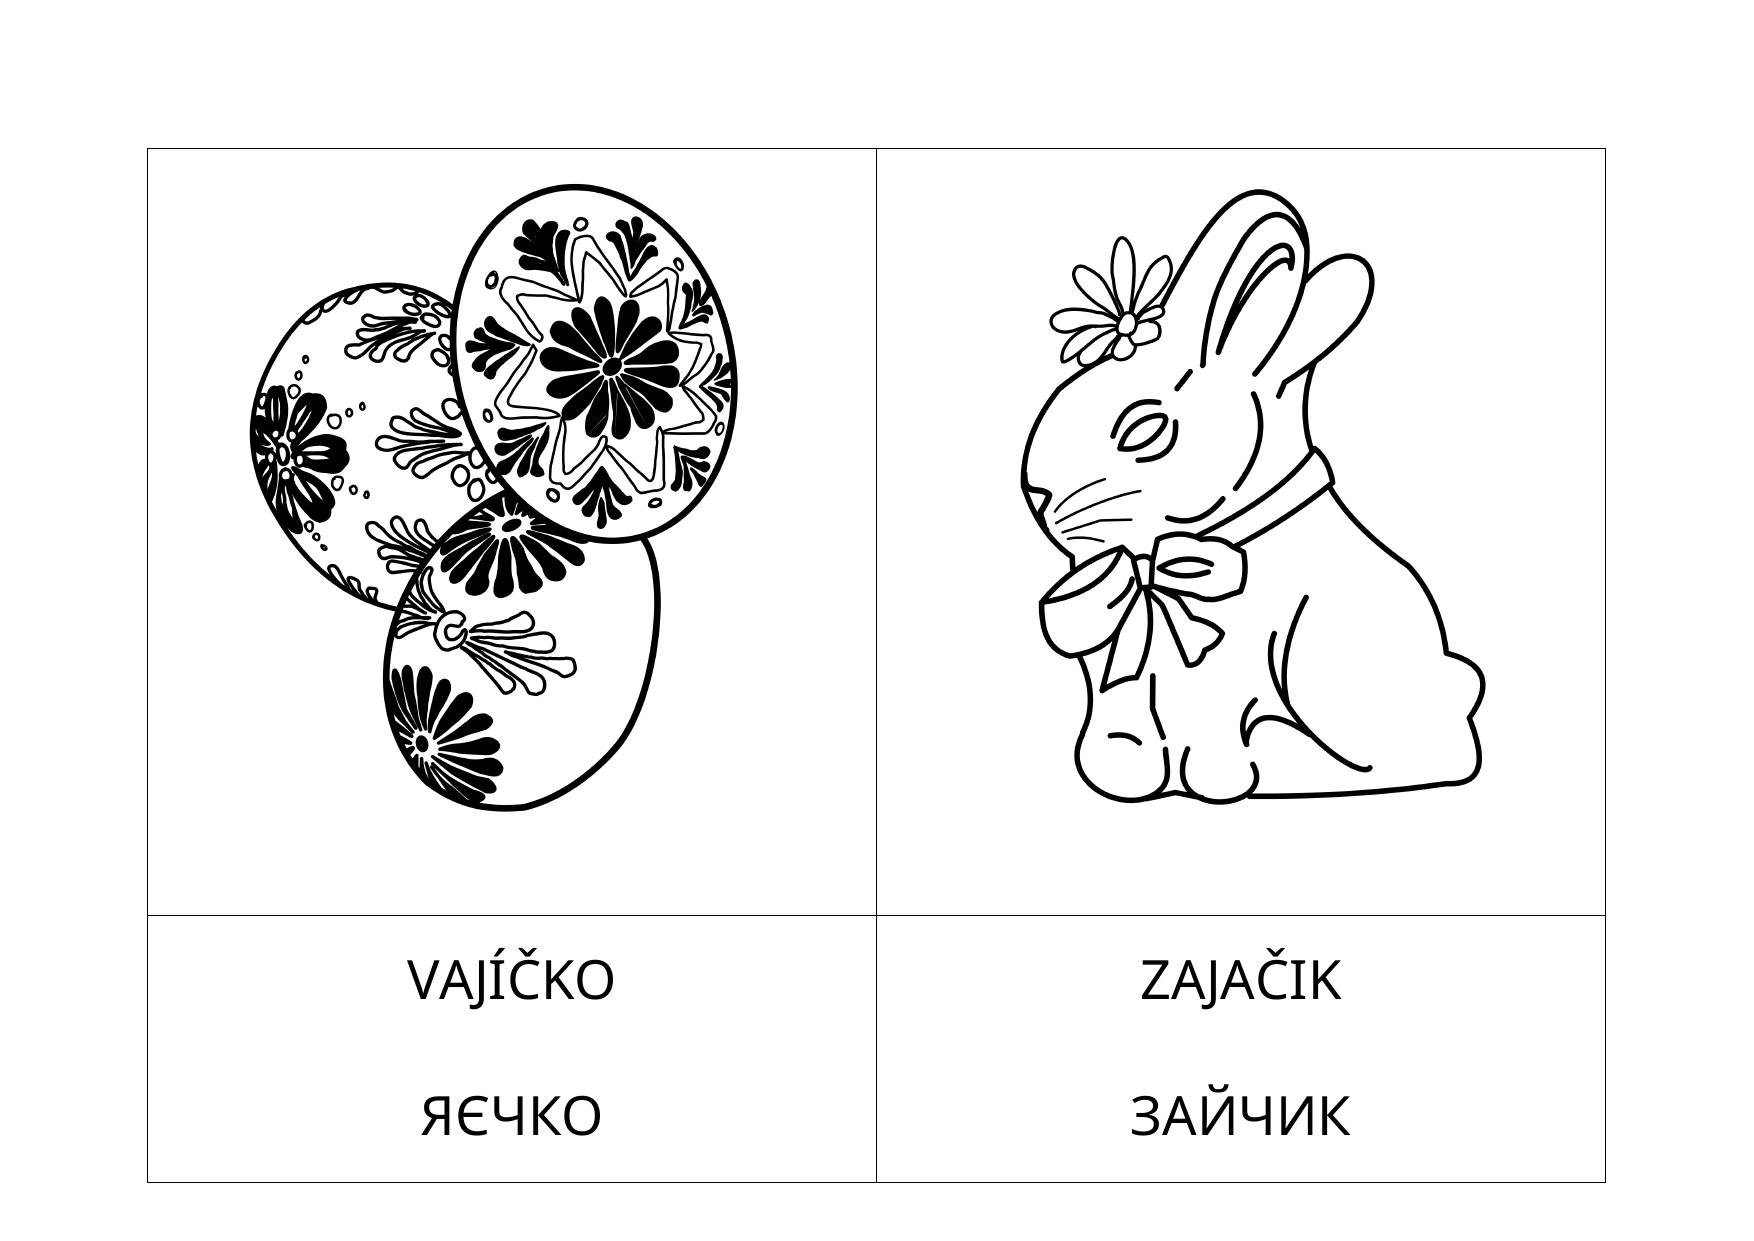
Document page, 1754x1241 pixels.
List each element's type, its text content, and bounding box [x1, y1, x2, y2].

table_header [877, 149, 1605, 915]
picture [887, 148, 1579, 840]
table_header [148, 149, 876, 915]
picture [158, 148, 863, 853]
table_cell VAJÍČKO ЯЄЧКО [148, 916, 876, 1182]
table_cell ZAJAČIK ЗАЙЧИК [877, 916, 1605, 1182]
